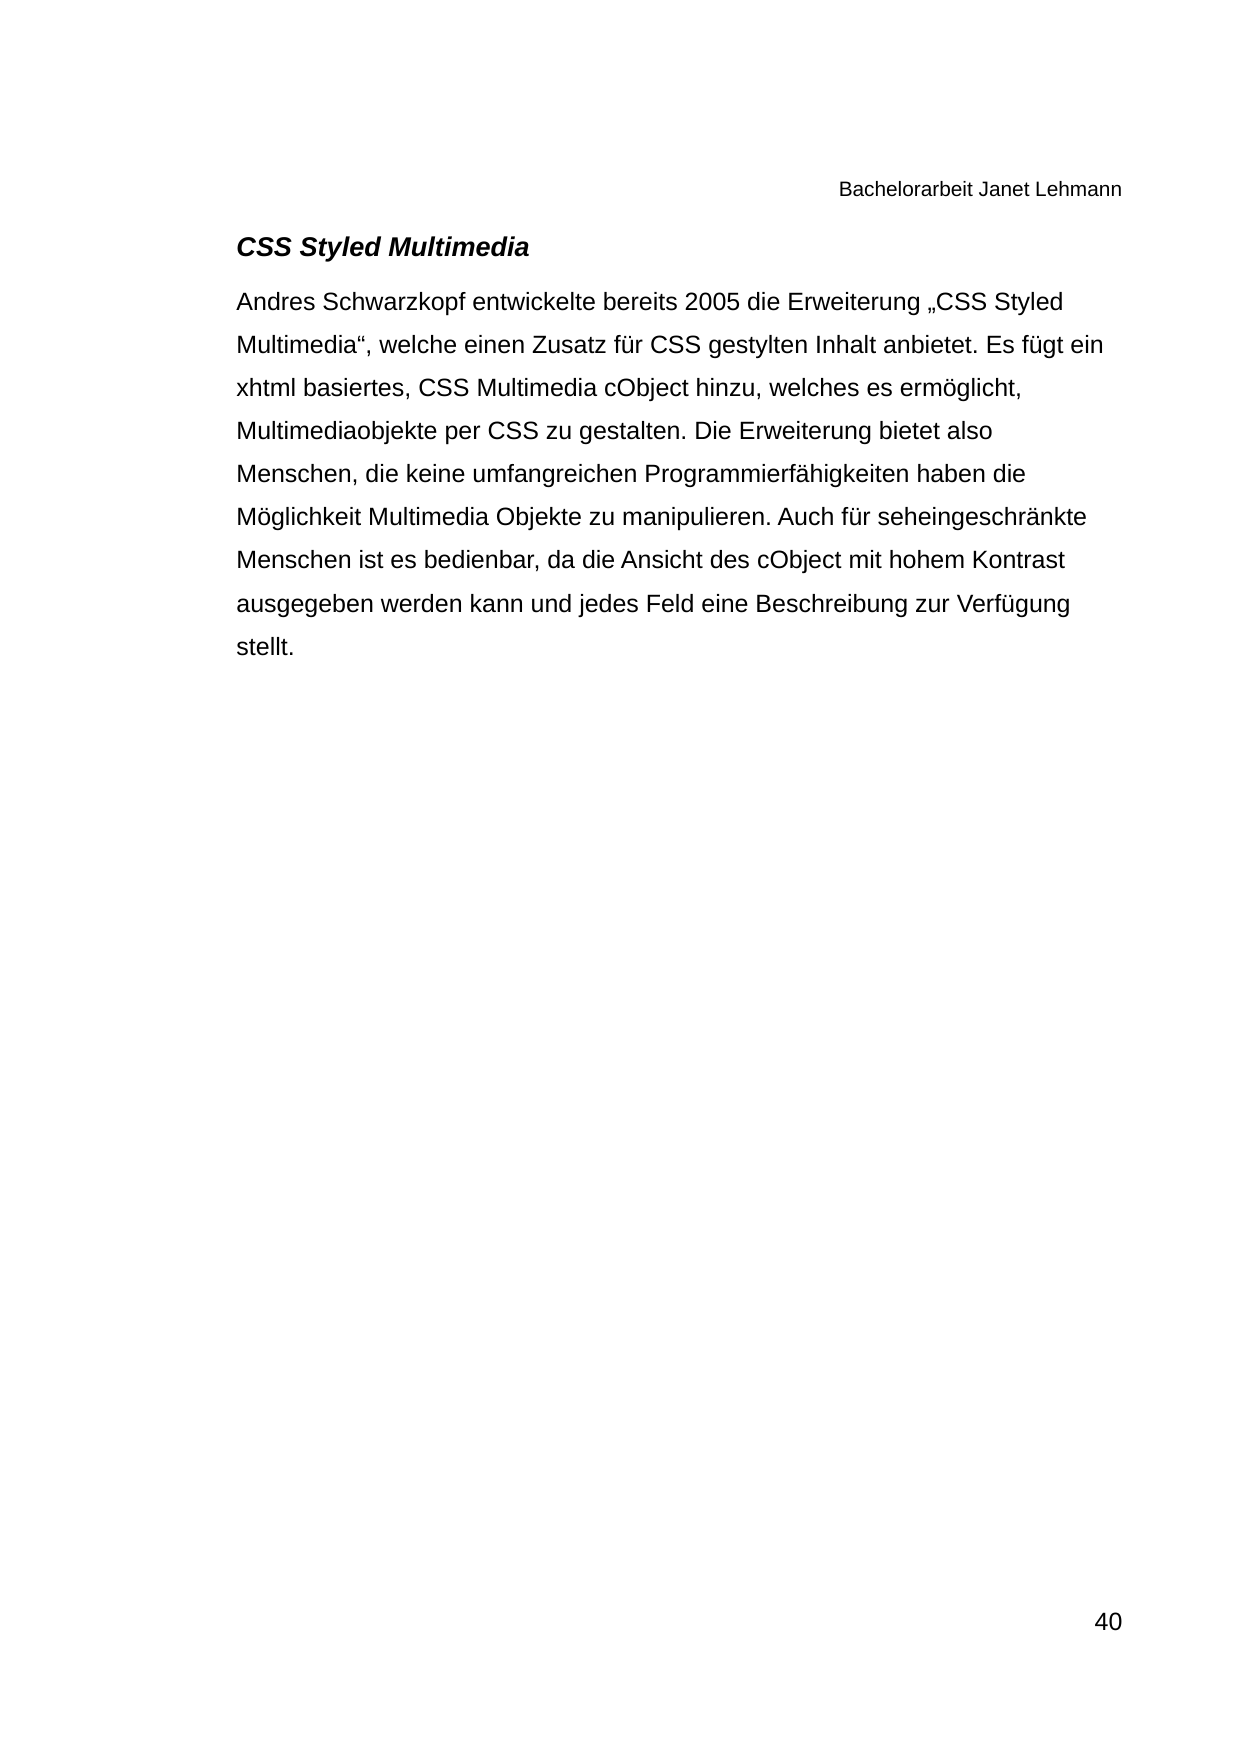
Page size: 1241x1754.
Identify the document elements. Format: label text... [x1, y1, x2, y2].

subtitle CSS Styled Multimedia [236, 231, 1122, 262]
text Andres Schwarzkopf entwickelte bereits 2005 die Erweiterung „CSS Styled Multimedia“, welche einen Zusatz für CSS gestylten Inhalt anbietet. Es fügt ein xhtml basiertes, CSS Multimedia cObject hinzu, welches es ermöglicht, Multimediaobjekte per CSS zu gestalten. Die Erweiterung bietet also Menschen, die keine umfangreichen Programmierfähigkeiten haben die Möglichkeit Multimedia Objekte zu manipulieren. Auch für seheingeschränkte Menschen ist es bedienbar, da die Ansicht des cObject mit hohem Kontrast ausgegeben werden kann und jedes Feld eine Beschreibung zur Verfügung stellt. [236, 287, 1122, 661]
